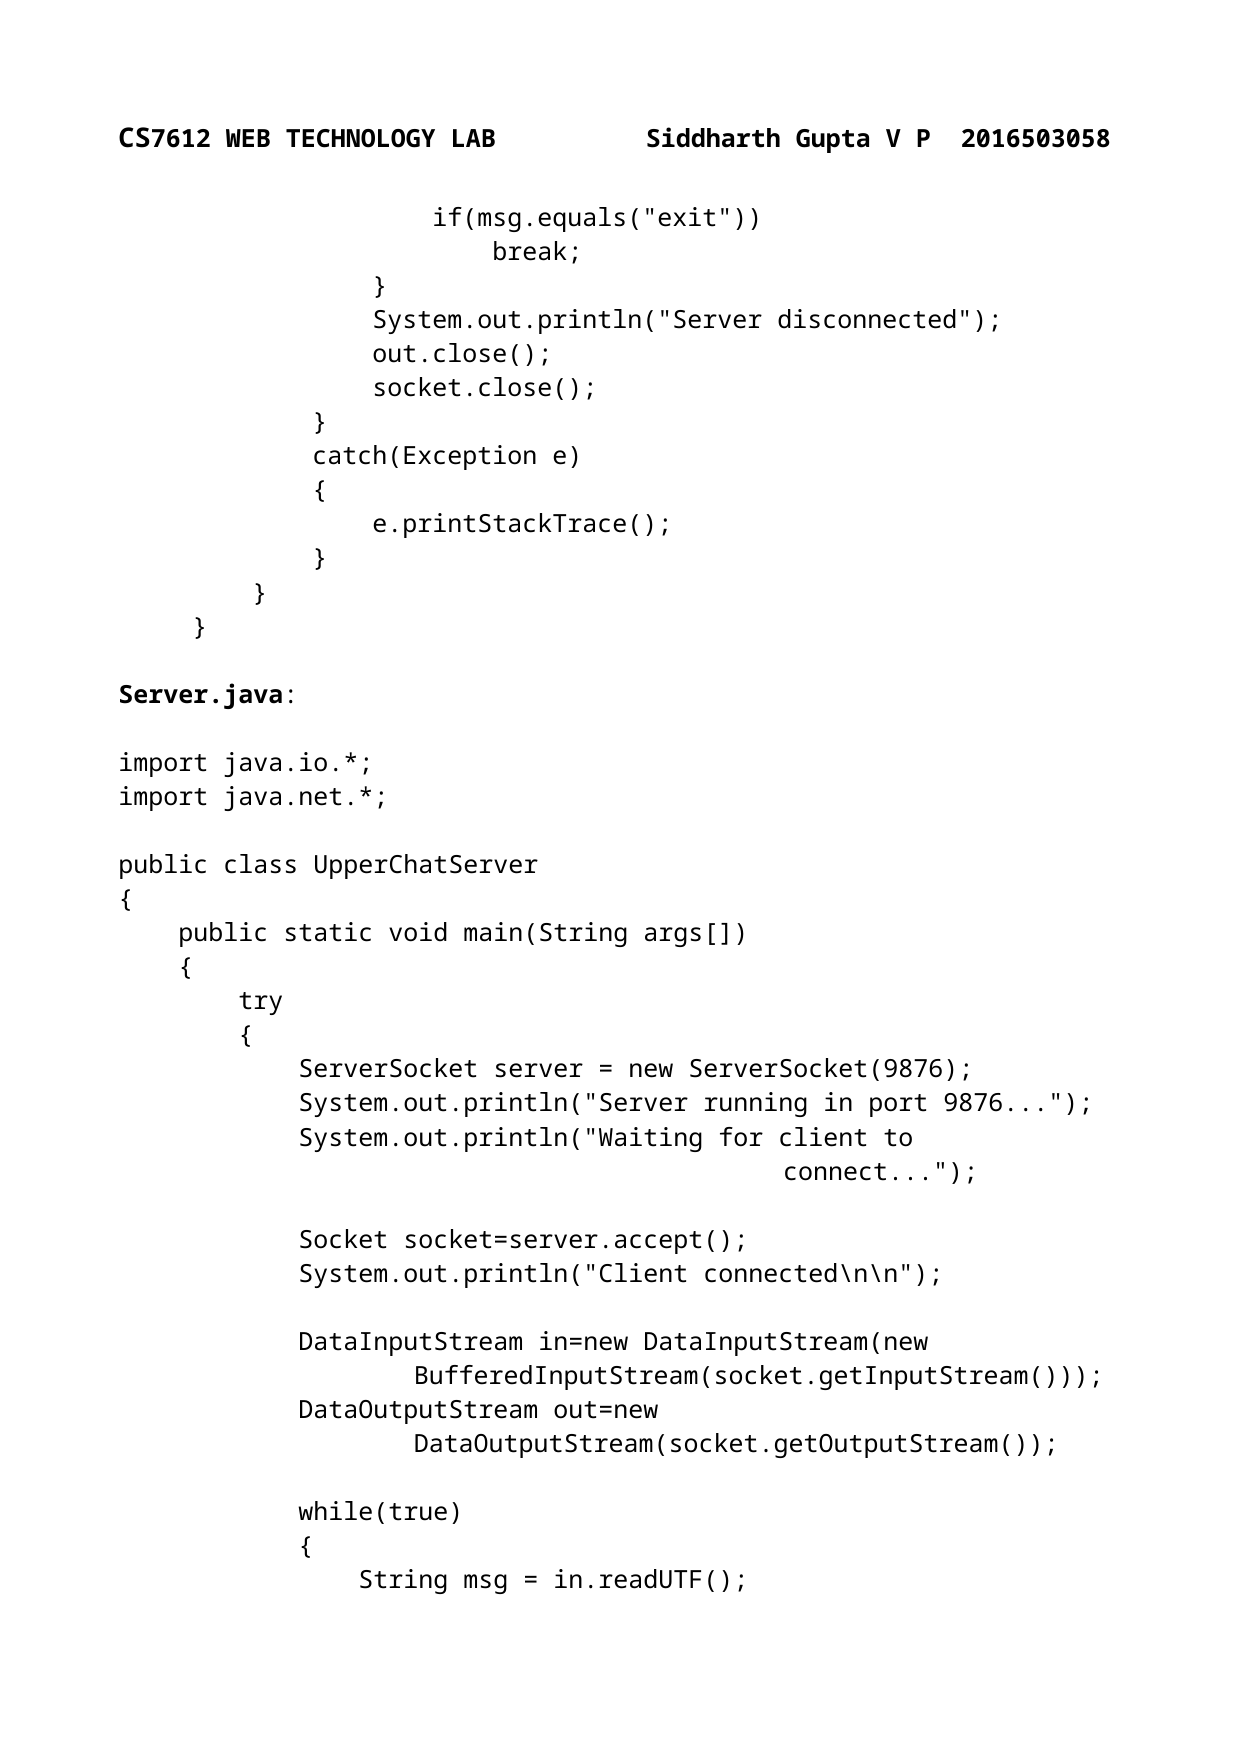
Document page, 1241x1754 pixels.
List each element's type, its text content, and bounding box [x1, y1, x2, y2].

text if(msg.equals("exit")) [192, 199, 1122, 233]
text } [192, 540, 1122, 574]
text } [192, 574, 1122, 608]
text System.out.println("Server disconnected"); [192, 302, 1122, 336]
text Socket socket=server.accept(); [118, 1221, 1122, 1255]
text } [192, 404, 1122, 438]
text import java.io.*; [118, 744, 1122, 778]
text { [118, 1017, 1122, 1051]
text e.printStackTrace(); [192, 506, 1122, 540]
text } [192, 608, 1122, 642]
text socket.close(); [192, 370, 1122, 404]
text System.out.println("Client connected\n\n"); [118, 1255, 1122, 1289]
text { [118, 949, 1122, 983]
text out.close(); [192, 336, 1122, 370]
text break; [192, 233, 1122, 268]
text DataOutputStream out=new DataOutputStream(socket.getOutputStream()); [118, 1392, 1122, 1460]
text catch(Exception e) [192, 438, 1122, 472]
text } [192, 268, 1122, 302]
text try [118, 983, 1122, 1017]
text import java.net.*; [118, 778, 1122, 813]
text System.out.println("Waiting for client to connect..."); [118, 1119, 1122, 1187]
text Server.java: [118, 676, 1122, 710]
text System.out.println("Server running in port 9876..."); [118, 1085, 1122, 1119]
text while(true) [118, 1494, 1122, 1528]
text ServerSocket server = new ServerSocket(9876); [118, 1051, 1122, 1085]
text { [118, 881, 1122, 915]
text { [118, 1528, 1122, 1562]
text String msg = in.readUTF(); [118, 1562, 1122, 1596]
text { [192, 472, 1122, 506]
text DataInputStream in=new DataInputStream(new BufferedInputStream(socket.getInputStream())); [118, 1323, 1122, 1392]
text public class UpperChatServer [118, 847, 1122, 881]
text public static void main(String args[]) [118, 915, 1122, 949]
